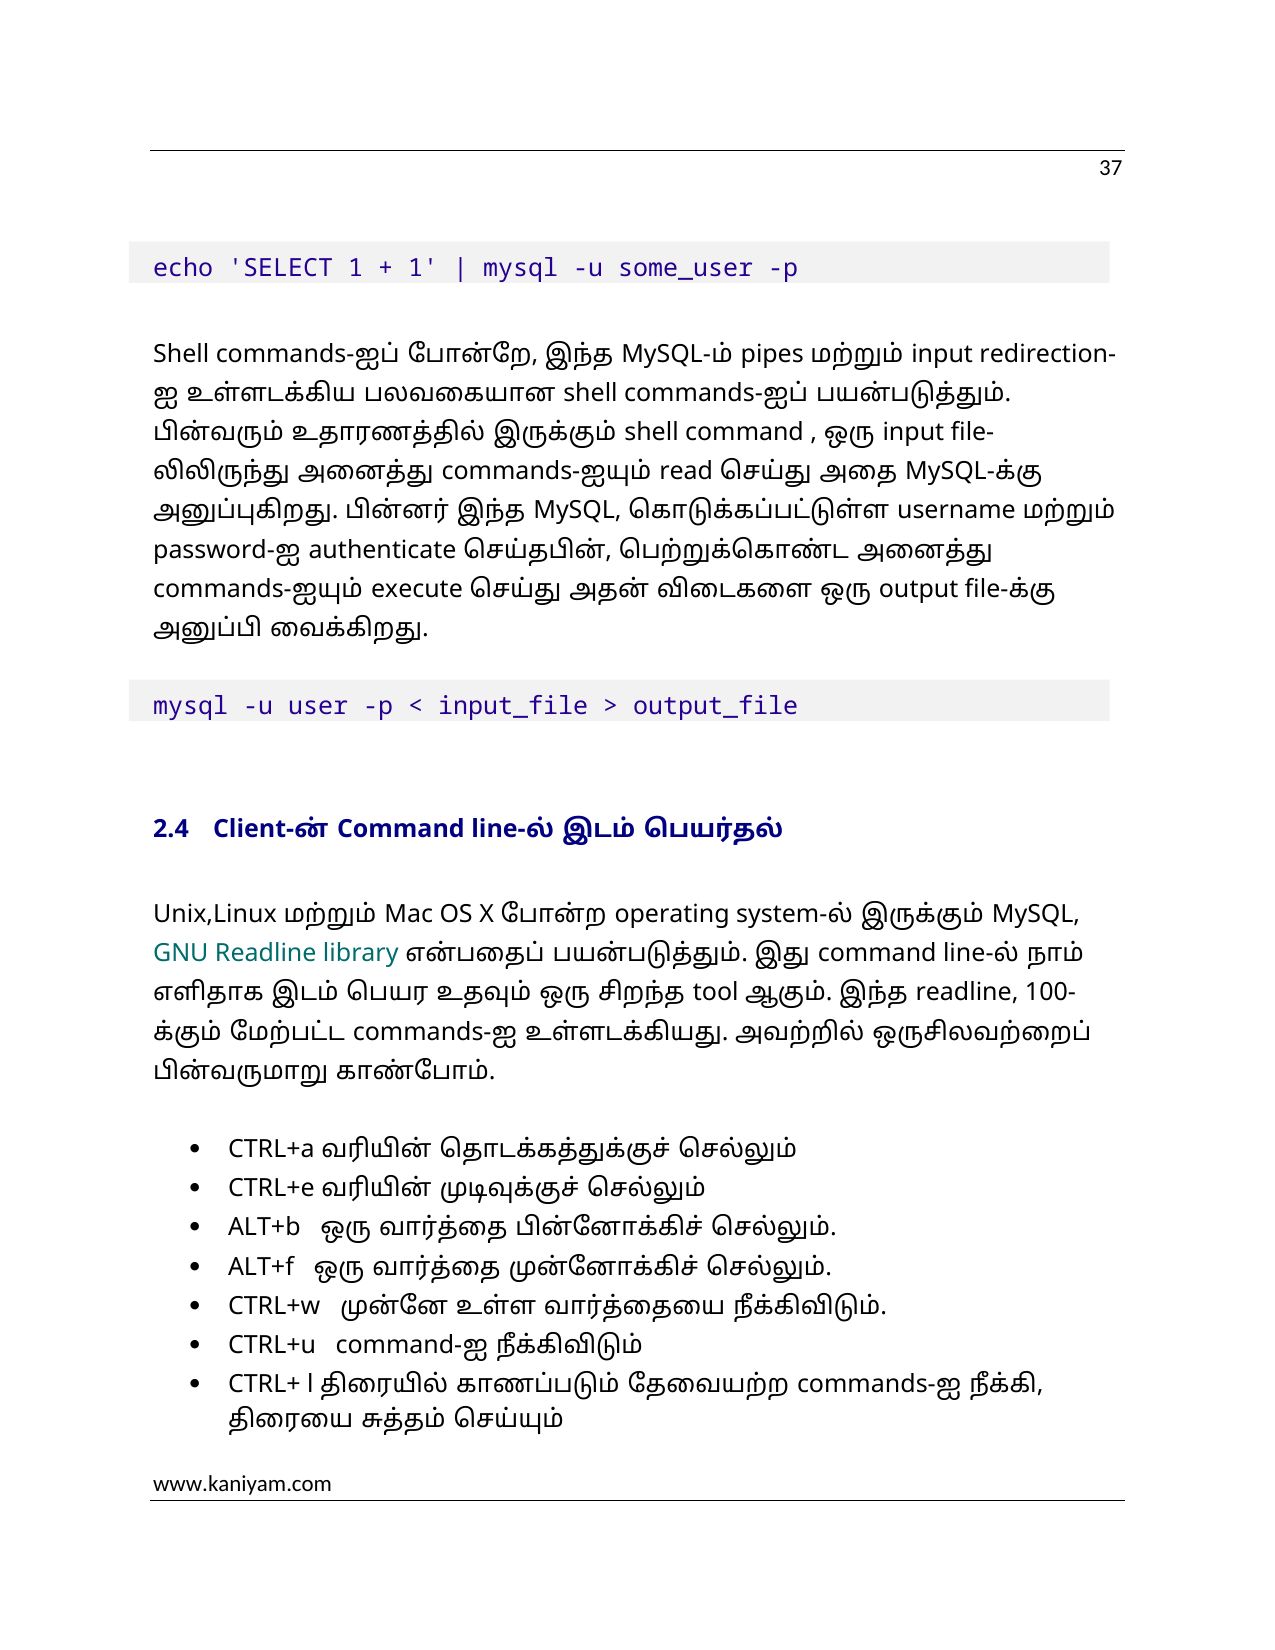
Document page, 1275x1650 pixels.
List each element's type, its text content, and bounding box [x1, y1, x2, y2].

list CTRL+a வரியின் தொடக்கத்துக்குச் செல்லும் [190, 1131, 1122, 1165]
text Unix,Linux மற்றும் Mac OS X போன்ற operating system-ல் இருக்கும் MySQL, GNU Readline library என்பதைப் பயன்படுத்தும். இது command line-ல் நாம் எளிதாக இடம் பெயர உதவும் ஒரு சிறந்த tool ஆகும். இந்த readline, 100-க்கும் மேற்பட்ட commands-ஐ உள்ளடக்கியது. அவற்றில் ஒருசிலவற்றைப் பின்வருமாறு காண்போம். [153, 857, 1122, 1086]
list ALT+b ஒரு வார்த்தை பின்னோக்கிச் செல்லும். [190, 1209, 1122, 1243]
text Shell commands-ஐப் போன்றே, இந்த MySQL-ம் pipes மற்றும் input redirection-ஐ உள்ளடக்கிய பலவகையான shell commands-ஐப் பயன்படுத்தும். பின்வரும் உதாரணத்தில் இருக்கும் shell command , ஒரு input file-லிலிருந்து அனைத்து commands-ஐயும் read செய்து அதை MySQL-க்கு அனுப்புகிறது. பின்னர் இந்த MySQL, கொடுக்கப்பட்டுள்ள username மற்றும் password-ஐ authenticate செய்தபின், பெற்றுக்கொண்ட அனைத்து commands-ஐயும் execute செய்து அதன் விடைகளை ஒரு output file-க்கு அனுப்பி வைக்கிறது. [153, 335, 1122, 644]
list CTRL+w முன்னே உள்ள வார்த்தையை நீக்கிவிடும். [190, 1287, 1122, 1321]
text echo 'SELECT 1 + 1' | mysql -u some_user -p [153, 250, 1122, 284]
list CTRL+u command-ஐ நீக்கிவிடும் [190, 1327, 1122, 1361]
list ALT+f ஒரு வார்த்தை முன்னோக்கிச் செல்லும். [190, 1248, 1122, 1282]
subtitle Client-ன் Command line-ல் இடம் பெயர்தல் [153, 811, 1122, 845]
list CTRL+ l திரையில் காணப்படும் தேவையற்ற commands-ஐ நீக்கி, திரையை சுத்தம் செய்யும் [190, 1366, 1122, 1433]
list CTRL+e வரியின் முடிவுக்குச் செல்லும் [190, 1170, 1122, 1204]
